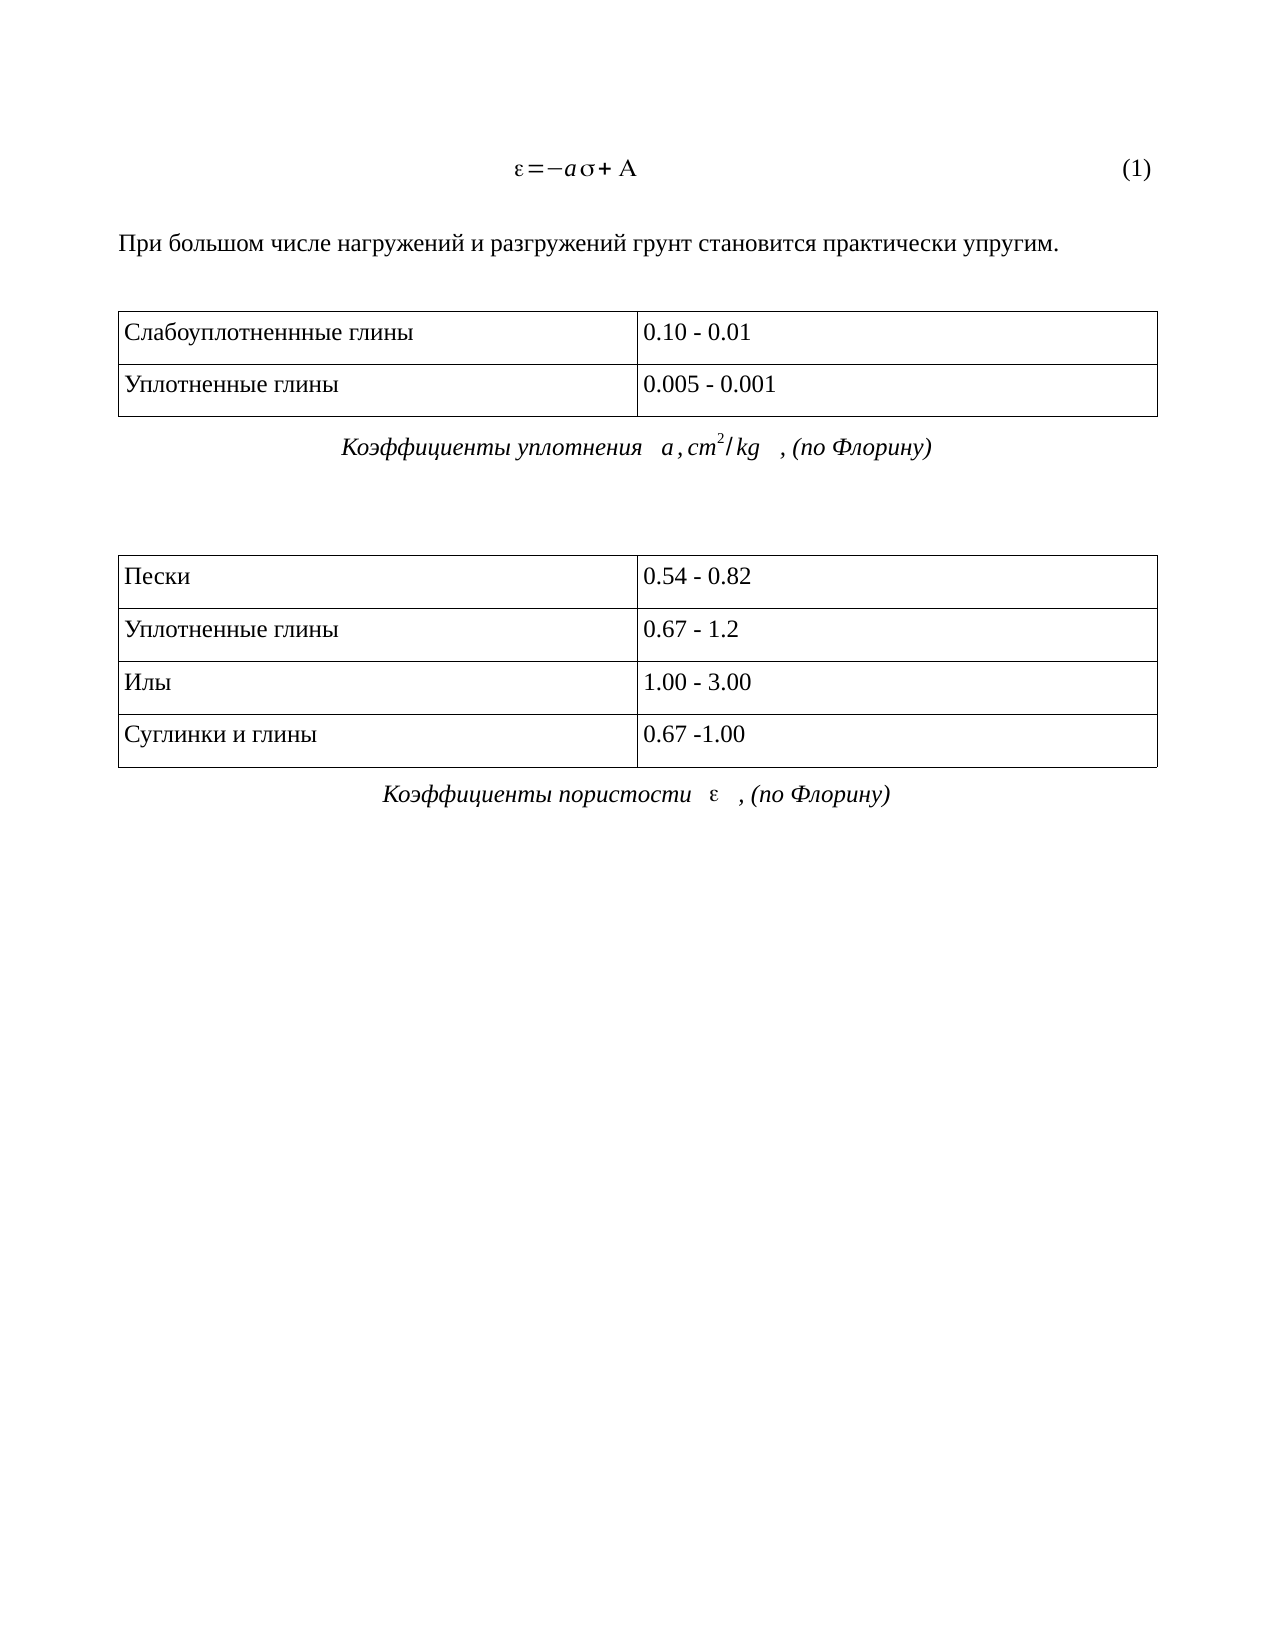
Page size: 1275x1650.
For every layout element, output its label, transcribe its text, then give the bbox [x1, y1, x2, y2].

table_header 0.10 - 0.01 [638, 312, 1157, 364]
table_header [118, 147, 1041, 199]
text Коэффициенты пористости, (по Флорину) [118, 779, 1157, 808]
table_cell 1.00 - 3.00 [638, 662, 1157, 714]
table_header Пески [119, 556, 637, 608]
table_cell Уплотненные глины [119, 609, 637, 661]
table_cell Илы [119, 662, 637, 714]
text При большом числе нагружений и разгружений грунт становится практически упругим. [118, 228, 1157, 257]
table_cell 0.67 -1.00 [638, 715, 1157, 767]
table_header 0.54 - 0.82 [638, 556, 1157, 608]
table_cell 0.67 - 1.2 [638, 609, 1157, 661]
table_header (1) [1041, 147, 1157, 199]
table_cell 0.005 - 0.001 [638, 365, 1157, 416]
table_cell Суглинки и глины [119, 715, 637, 767]
table_cell Уплотненные глины [119, 365, 637, 416]
table_header Слабоуплотненнные глины [119, 312, 637, 364]
text Коэффициенты уплотнения, (по Флорину) [118, 429, 1157, 460]
